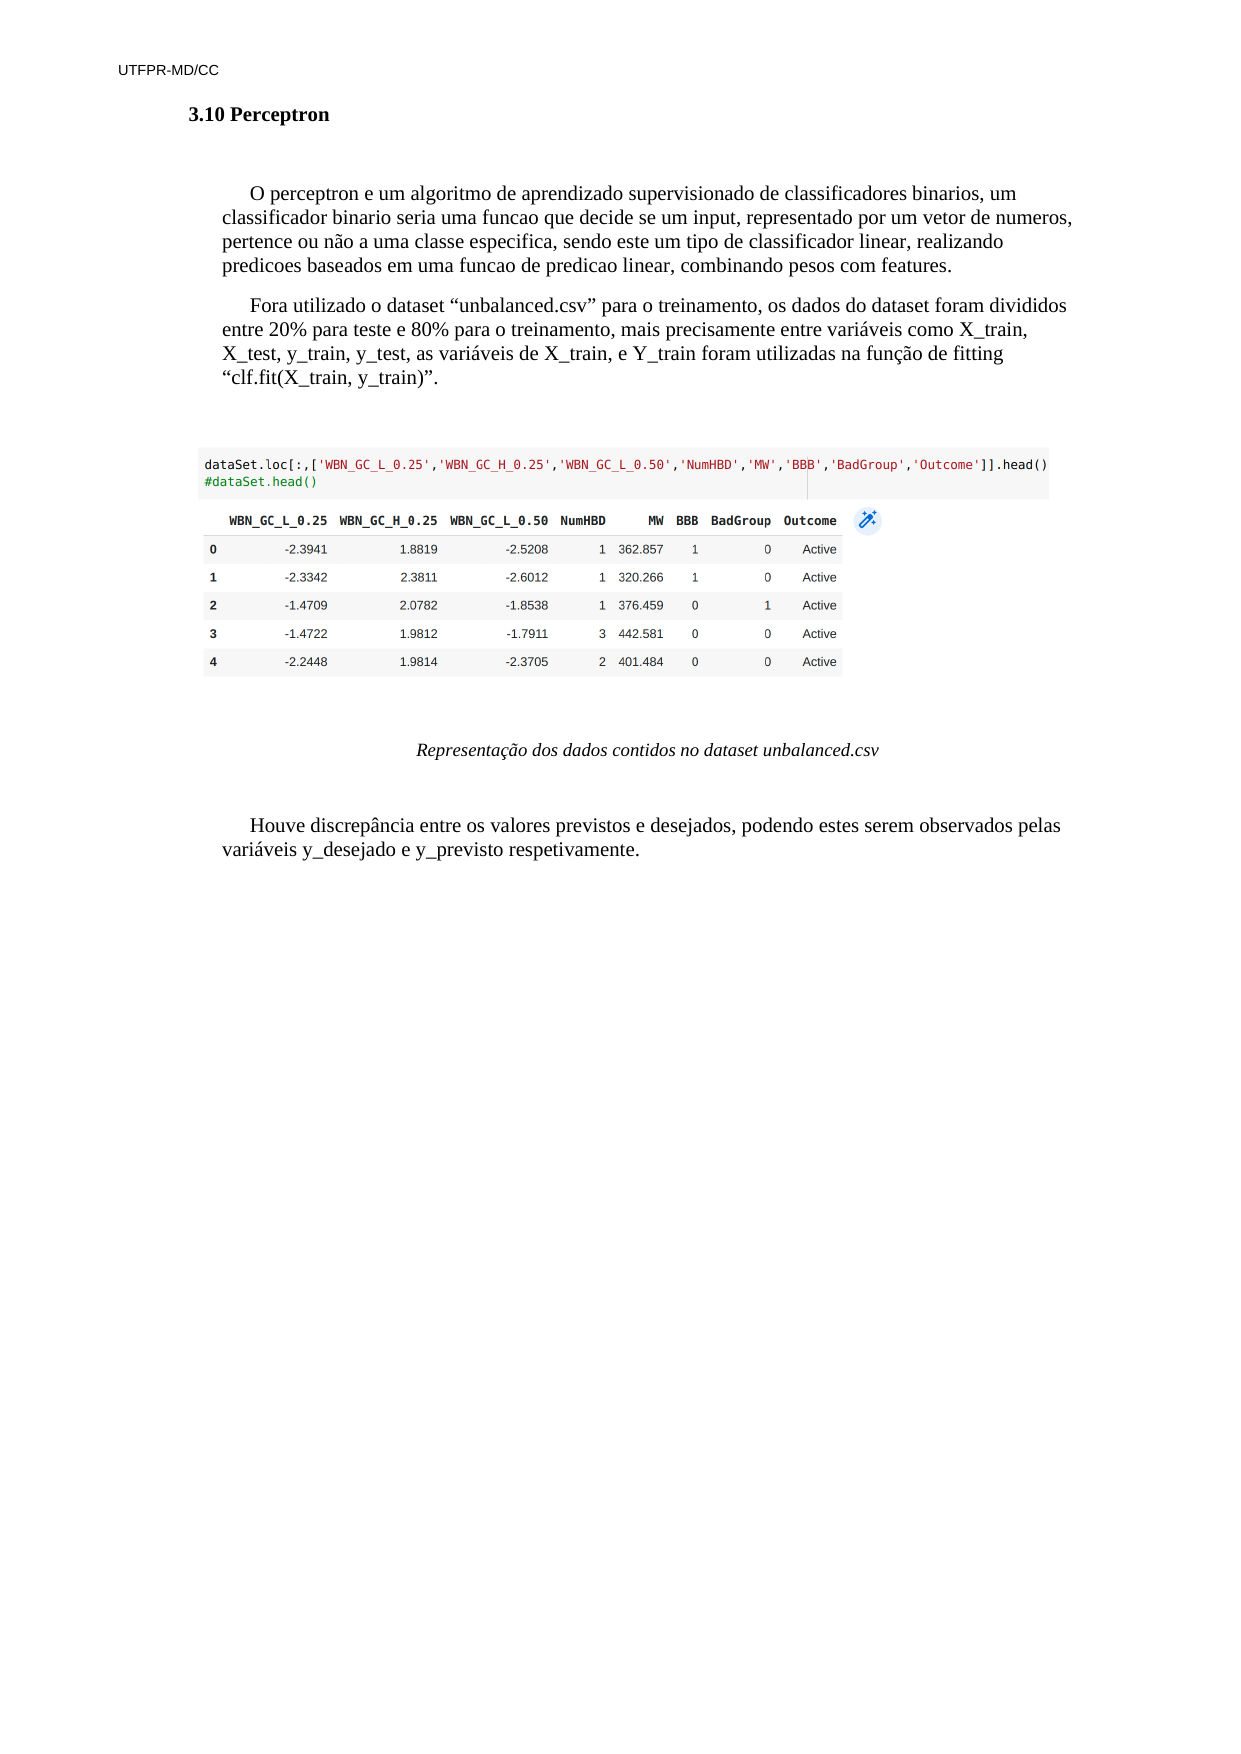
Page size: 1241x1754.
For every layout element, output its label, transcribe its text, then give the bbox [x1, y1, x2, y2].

subtitle Representação dos dados contidos no dataset unbalanced.csv [222, 739, 1073, 760]
subtitle 3.10 Perceptron [188, 102, 1073, 126]
picture [198, 447, 1050, 684]
subtitle O perceptron e um algoritmo de aprendizado supervisionado de classificadores binarios, um classificador binario seria uma funcao que decide se um input, representado por um vetor de numeros, pertence ou não a uma classe especifica, sendo este um tipo de classificador linear, realizando predicoes baseados em uma funcao de predicao linear, combinando pesos com features. [222, 181, 1073, 277]
subtitle Houve discrepância entre os valores previstos e desejados, podendo estes serem observados pelas variáveis y_desejado e y_previsto respetivamente. [222, 813, 1073, 861]
subtitle Fora utilizado o dataset “unbalanced.csv” para o treinamento, os dados do dataset foram divididos entre 20% para teste e 80% para o treinamento, mais precisamente entre variáveis como X_train, X_test, y_train, y_test, as variáveis de X_train, e Y_train foram utilizadas na função de fitting “clf.fit(X_train, y_train)”. [222, 293, 1073, 389]
